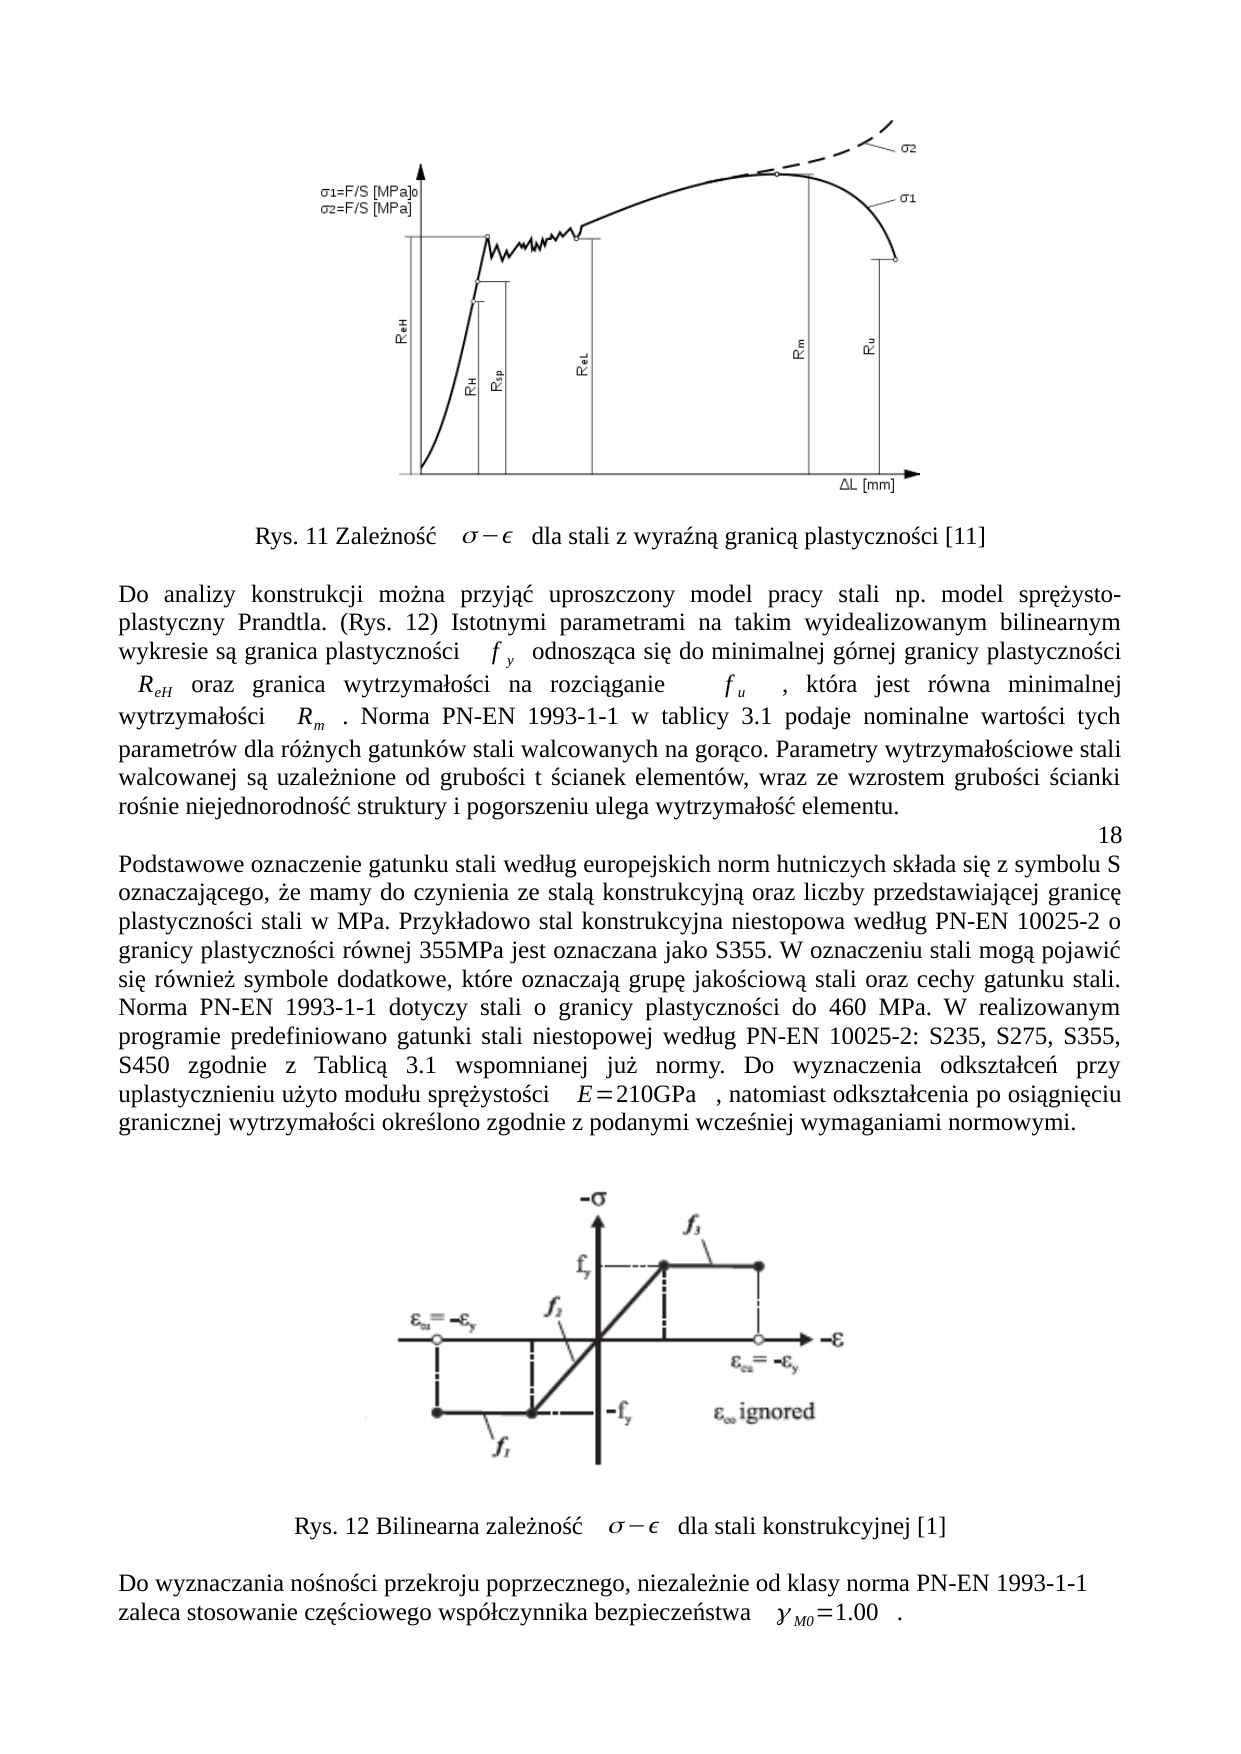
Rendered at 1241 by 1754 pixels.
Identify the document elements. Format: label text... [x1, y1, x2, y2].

text Do wyznaczania nośności przekroju poprzecznego, niezależnie od klasy norma PN-EN 1993-1-1 zaleca stosowanie częściowego współczynnika bezpieczeństwa . [118, 1568, 1122, 1630]
picture [320, 118, 920, 493]
text 18 [118, 820, 1122, 849]
text Podstawowe oznaczenie gatunku stali według europejskich norm hutniczych składa się z symbolu S oznaczającego, że mamy do czynienia ze stalą konstrukcyjną oraz liczby przedstawiającej granicę plastyczności stali w MPa. Przykładowo stal konstrukcyjna niestopowa według PN-EN 10025-2 o granicy plastyczności równej 355MPa jest oznaczana jako S355. W oznaczeniu stali mogą pojawić się również symbole dodatkowe, które oznaczają grupę jakościową stali oraz cechy gatunku stali. Norma PN-EN 1993-1-1 dotyczy stali o granicy plastyczności do 460 MPa. W realizowanym programie predefiniowano gatunki stali niestopowej według PN-EN 10025-2: S235, S275, S355, S450 zgodnie z Tablicą 3.1 wspomnianej już normy. Do wyznaczenia odkształceń przy uplastycznieniu użyto modułu sprężystości , natomiast odkształcenia po osiągnięciu granicznej wytrzymałości określono zgodnie z podanymi wcześniej wymaganiami normowymi. [118, 849, 1122, 1136]
picture [365, 1165, 875, 1483]
text Rys. 11 Zależność dla stali z wyraźną granicą plastyczności [11] [118, 521, 1122, 550]
text Do analizy konstrukcji można przyjąć uproszczony model pracy stali np. model sprężysto-plastyczny Prandtla. (Rys. 12) Istotnymi parametrami na takim wyidealizowanym bilinearnym wykresie są granica plastyczności odnosząca się do minimalnej górnej granicy plastyczności oraz granica wytrzymałości na rozciąganie , która jest równa minimalnej wytrzymałości . Norma PN-EN 1993-1-1 w tablicy 3.1 podaje nominalne wartości tych parametrów dla różnych gatunków stali walcowanych na gorąco. Parametry wytrzymałościowe stali walcowanej są uzależnione od grubości t ścianek elementów, wraz ze wzrostem grubości ścianki rośnie niejednorodność struktury i pogorszeniu ulega wytrzymałość elementu. [118, 579, 1122, 820]
text Rys. 12 Bilinearna zależność dla stali konstrukcyjnej [1] [118, 1511, 1122, 1540]
